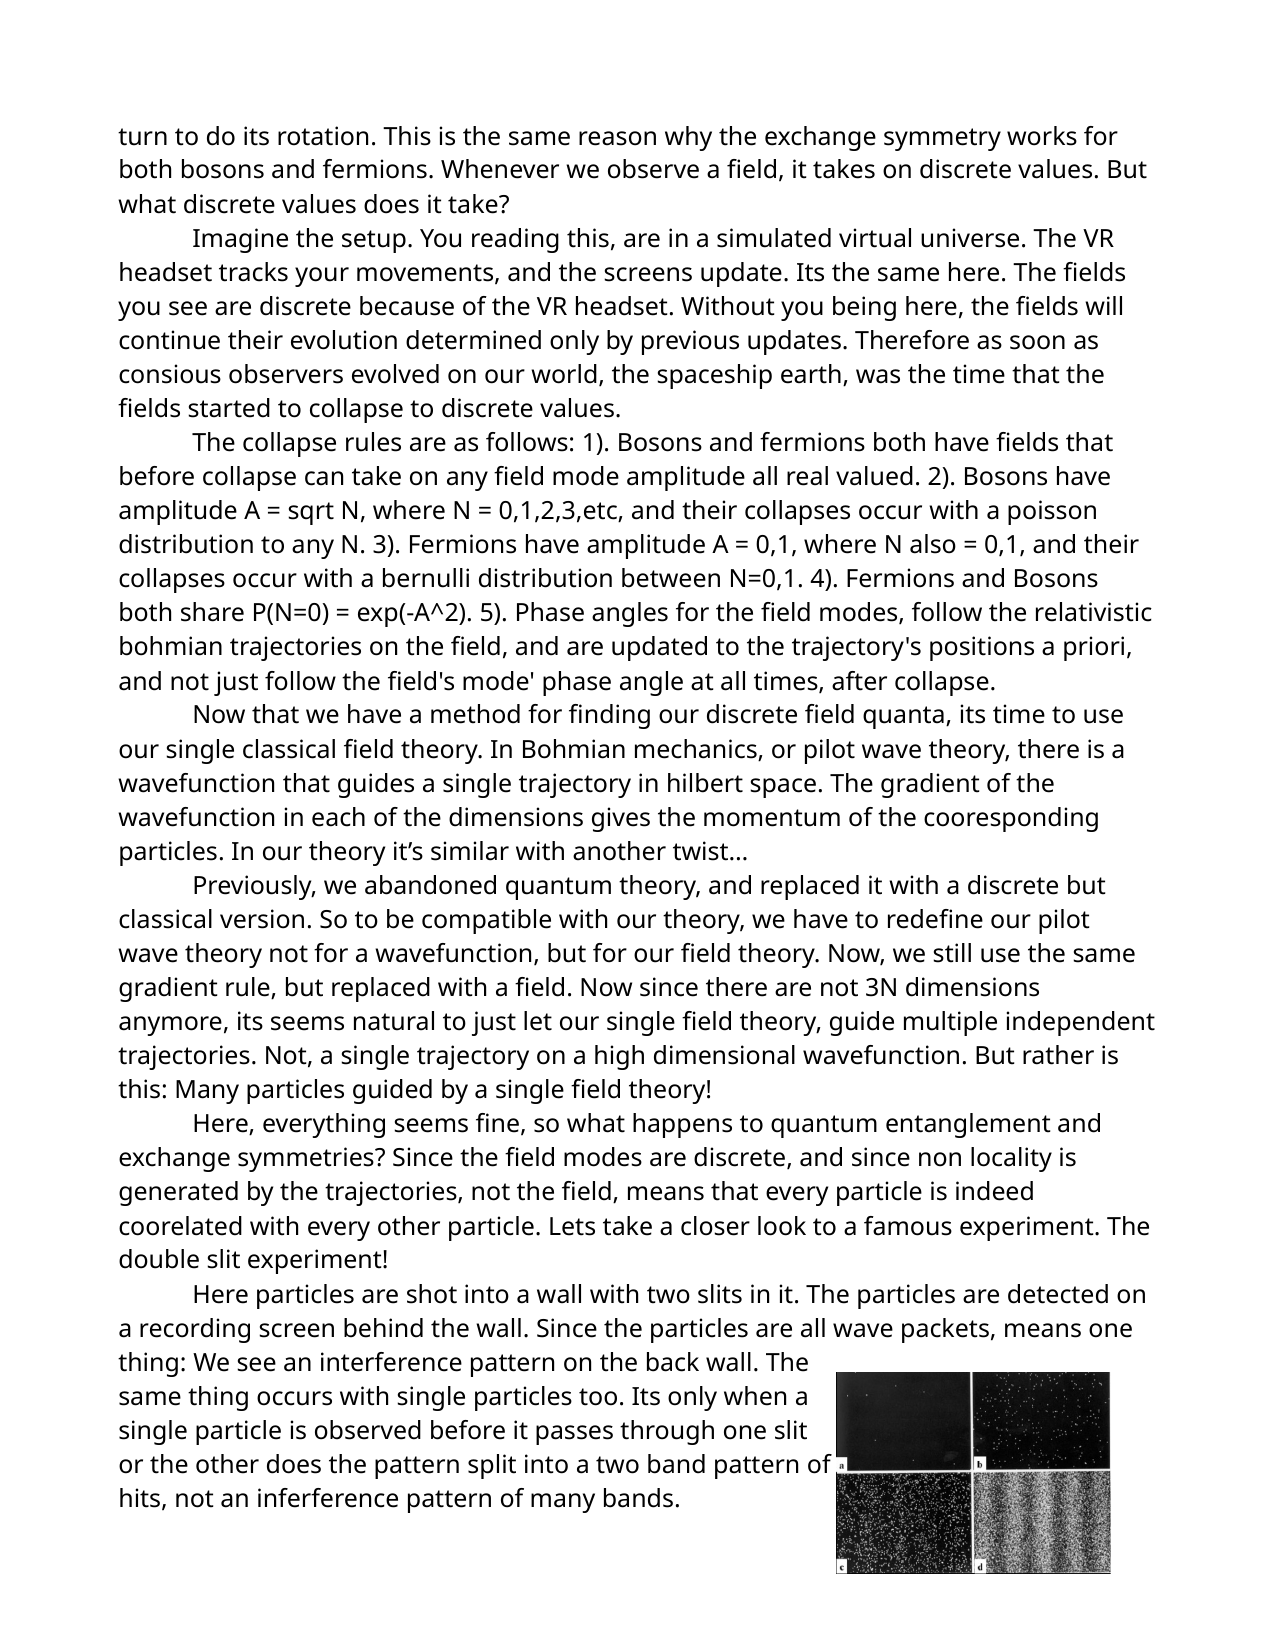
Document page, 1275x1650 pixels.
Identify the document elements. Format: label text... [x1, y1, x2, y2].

text Previously, we abandoned quantum theory, and replaced it with a discrete but classical version. So to be compatible with our theory, we have to redefine our pilot wave theory not for a wavefunction, but for our field theory. Now, we still use the same gradient rule, but replaced with a field. Now since there are not 3N dimensions anymore, its seems natural to just let our single field theory, guide multiple independent trajectories. Not, a single trajectory on a high dimensional wavefunction. But rather is this: Many particles guided by a single field theory! [118, 867, 1157, 1106]
text The collapse rules are as follows: 1). Bosons and fermions both have fields that before collapse can take on any field mode amplitude all real valued. 2). Bosons have amplitude A = sqrt N, where N = 0,1,2,3,etc, and their collapses occur with a poisson distribution to any N. 3). Fermions have amplitude A = 0,1, where N also = 0,1, and their collapses occur with a bernulli distribution between N=0,1. 4). Fermions and Bosons both share P(N=0) = exp(-A^2). 5). Phase angles for the field modes, follow the relativistic bohmian trajectories on the field, and are updated to the trajectory's positions a priori, and not just follow the field's mode' phase angle at all times, after collapse. [118, 425, 1157, 697]
text turn to do its rotation. This is the same reason why the exchange symmetry works for both bosons and fermions. Whenever we observe a field, it takes on discrete values. But what discrete values does it take? [118, 118, 1157, 220]
picture [836, 1372, 1111, 1574]
text Here, everything seems fine, so what happens to quantum entanglement and exchange symmetries? Since the field modes are discrete, and since non locality is generated by the trajectories, not the field, means that every particle is indeed coorelated with every other particle. Lets take a closer look to a famous experiment. The double slit experiment! [118, 1106, 1157, 1276]
text Now that we have a method for finding our discrete field quanta, its time to use our single classical field theory. In Bohmian mechanics, or pilot wave theory, there is a wavefunction that guides a single trajectory in hilbert space. The gradient of the wavefunction in each of the dimensions gives the momentum of the cooresponding particles. In our theory it’s similar with another twist… [118, 697, 1157, 867]
text Imagine the setup. You reading this, are in a simulated virtual universe. The VR headset tracks your movements, and the screens update. Its the same here. The fields you see are discrete because of the VR headset. Without you being here, the fields will continue their evolution determined only by previous updates. Therefore as soon as consious observers evolved on our world, the spaceship earth, was the time that the fields started to collapse to discrete values. [118, 220, 1157, 425]
text Here particles are shot into a wall with two slits in it. The particles are detected on a recording screen behind the wall. Since the particles are all wave packets, means one thing: We see an interference pattern on the back wall. The same thing occurs with single particles too. Its only when a single particle is observed before it passes through one slit or the other does the pattern split into a two band pattern of hits, not an inferference pattern of many bands. [118, 1276, 1157, 1515]
